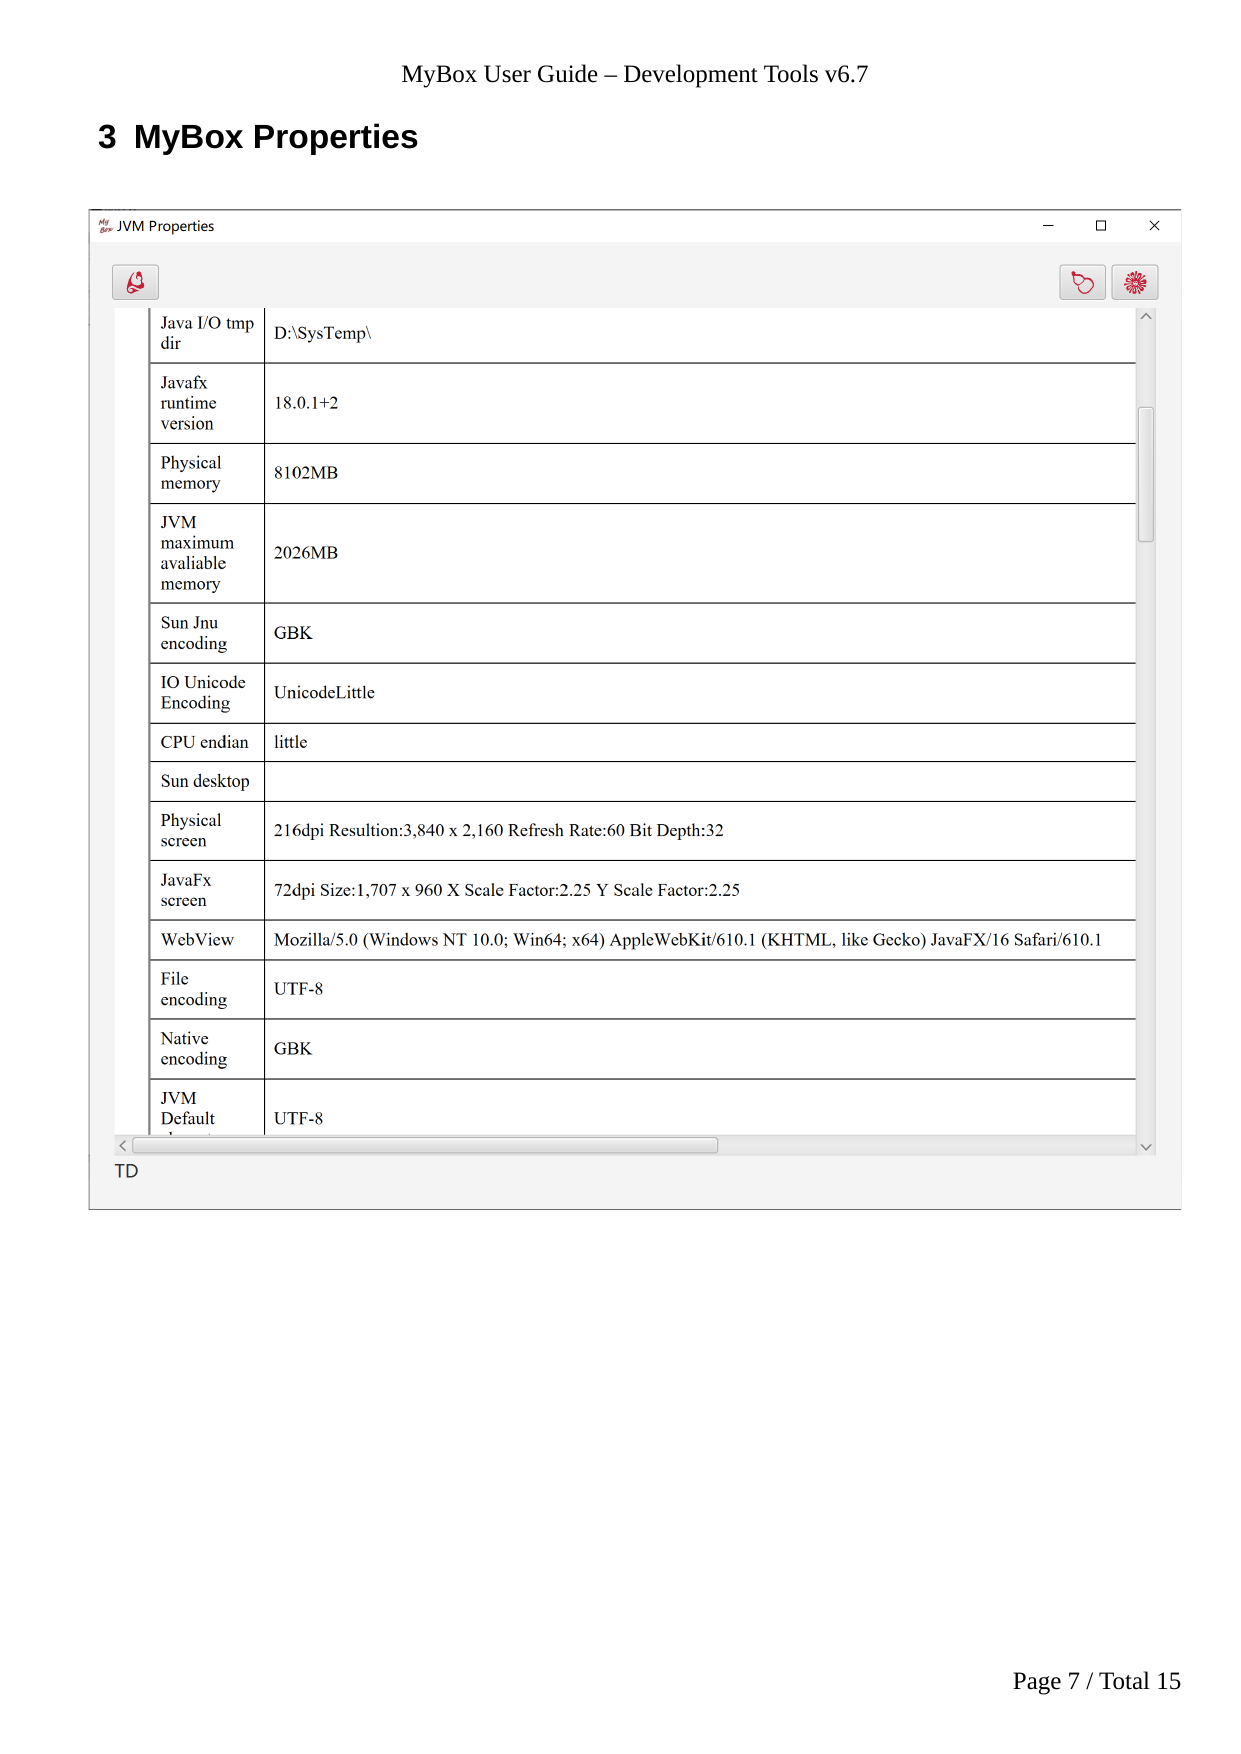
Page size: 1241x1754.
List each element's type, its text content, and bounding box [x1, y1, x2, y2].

subtitle MyBox Properties [88, 117, 1181, 156]
picture [88, 209, 1182, 1210]
